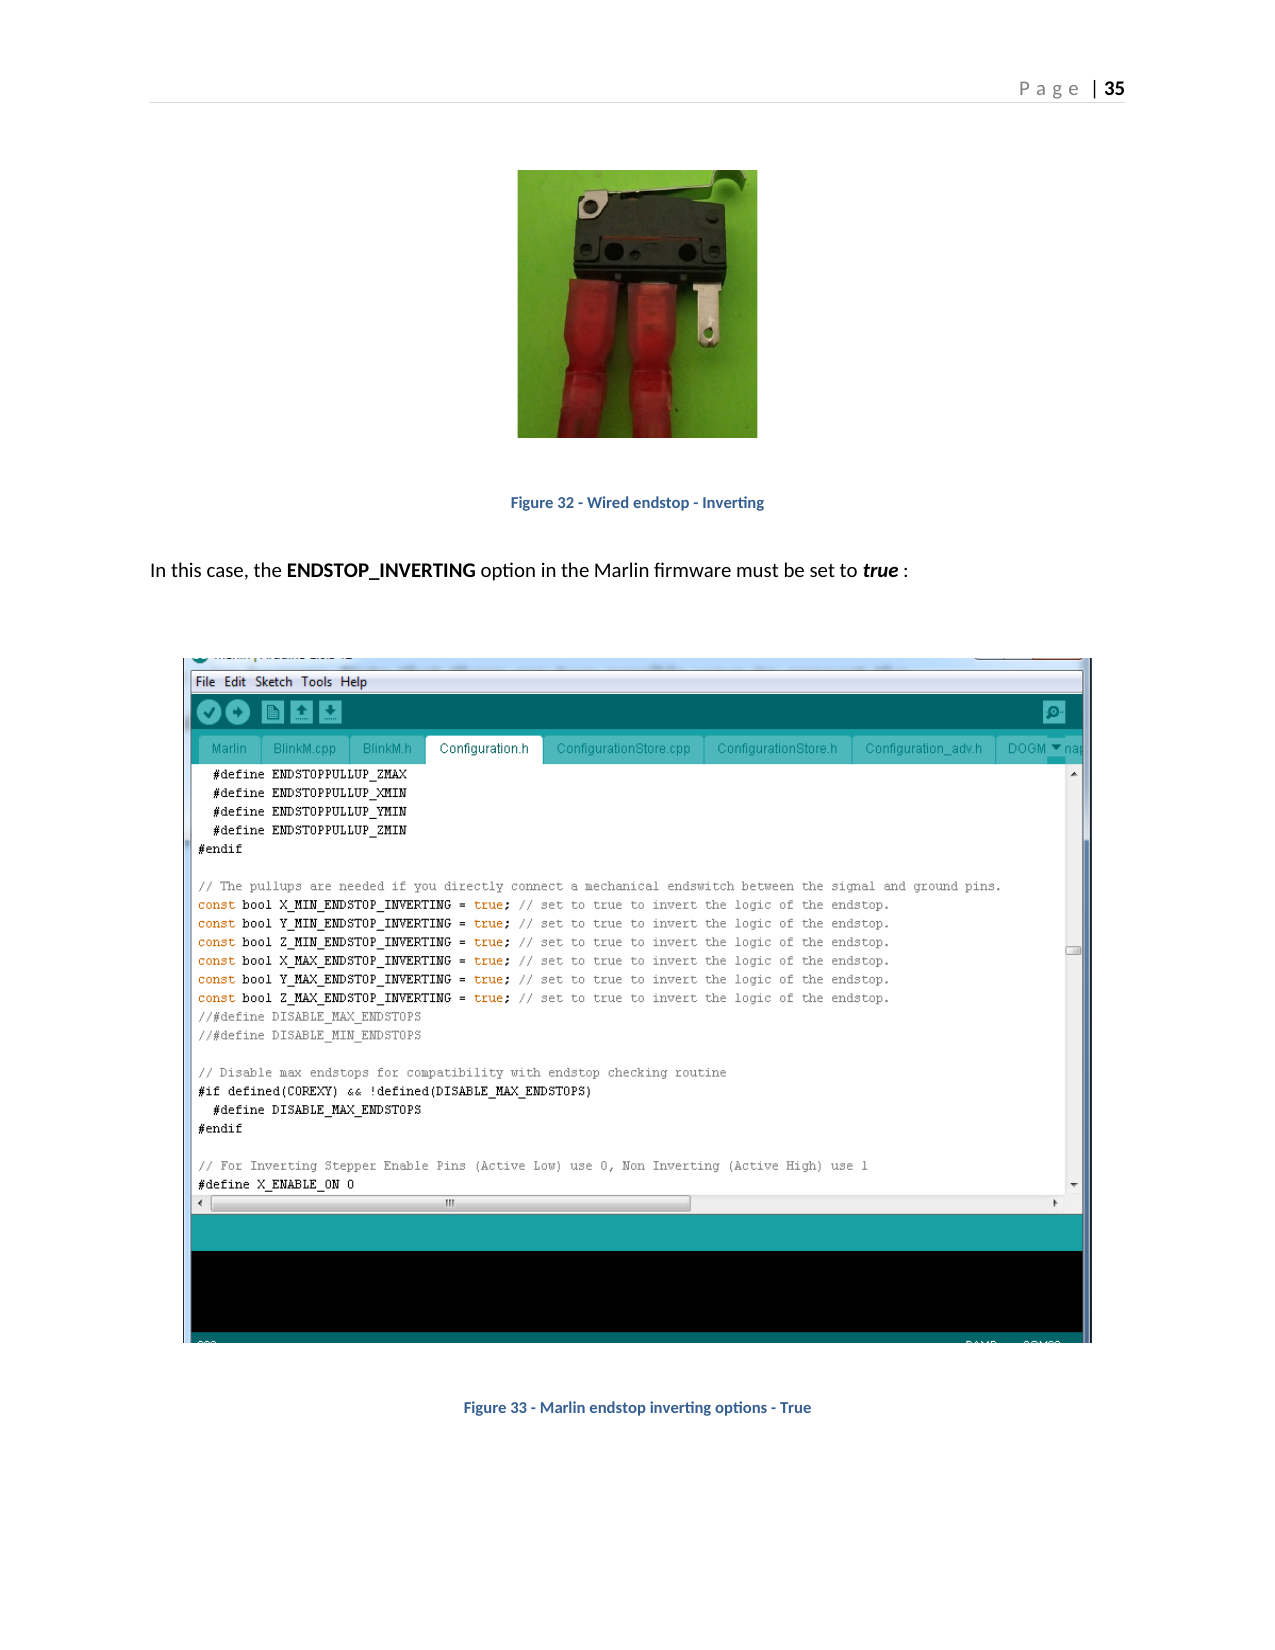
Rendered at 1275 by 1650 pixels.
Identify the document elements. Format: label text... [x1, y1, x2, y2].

text In this case, the ENDSTOP_INVERTING option in the Marlin firmware must be set to true : [150, 557, 1125, 583]
text Figure 32 - Wired endstop - Inverting [150, 492, 1125, 513]
text Figure 33 - Marlin endstop inverting options - True [150, 1397, 1125, 1417]
